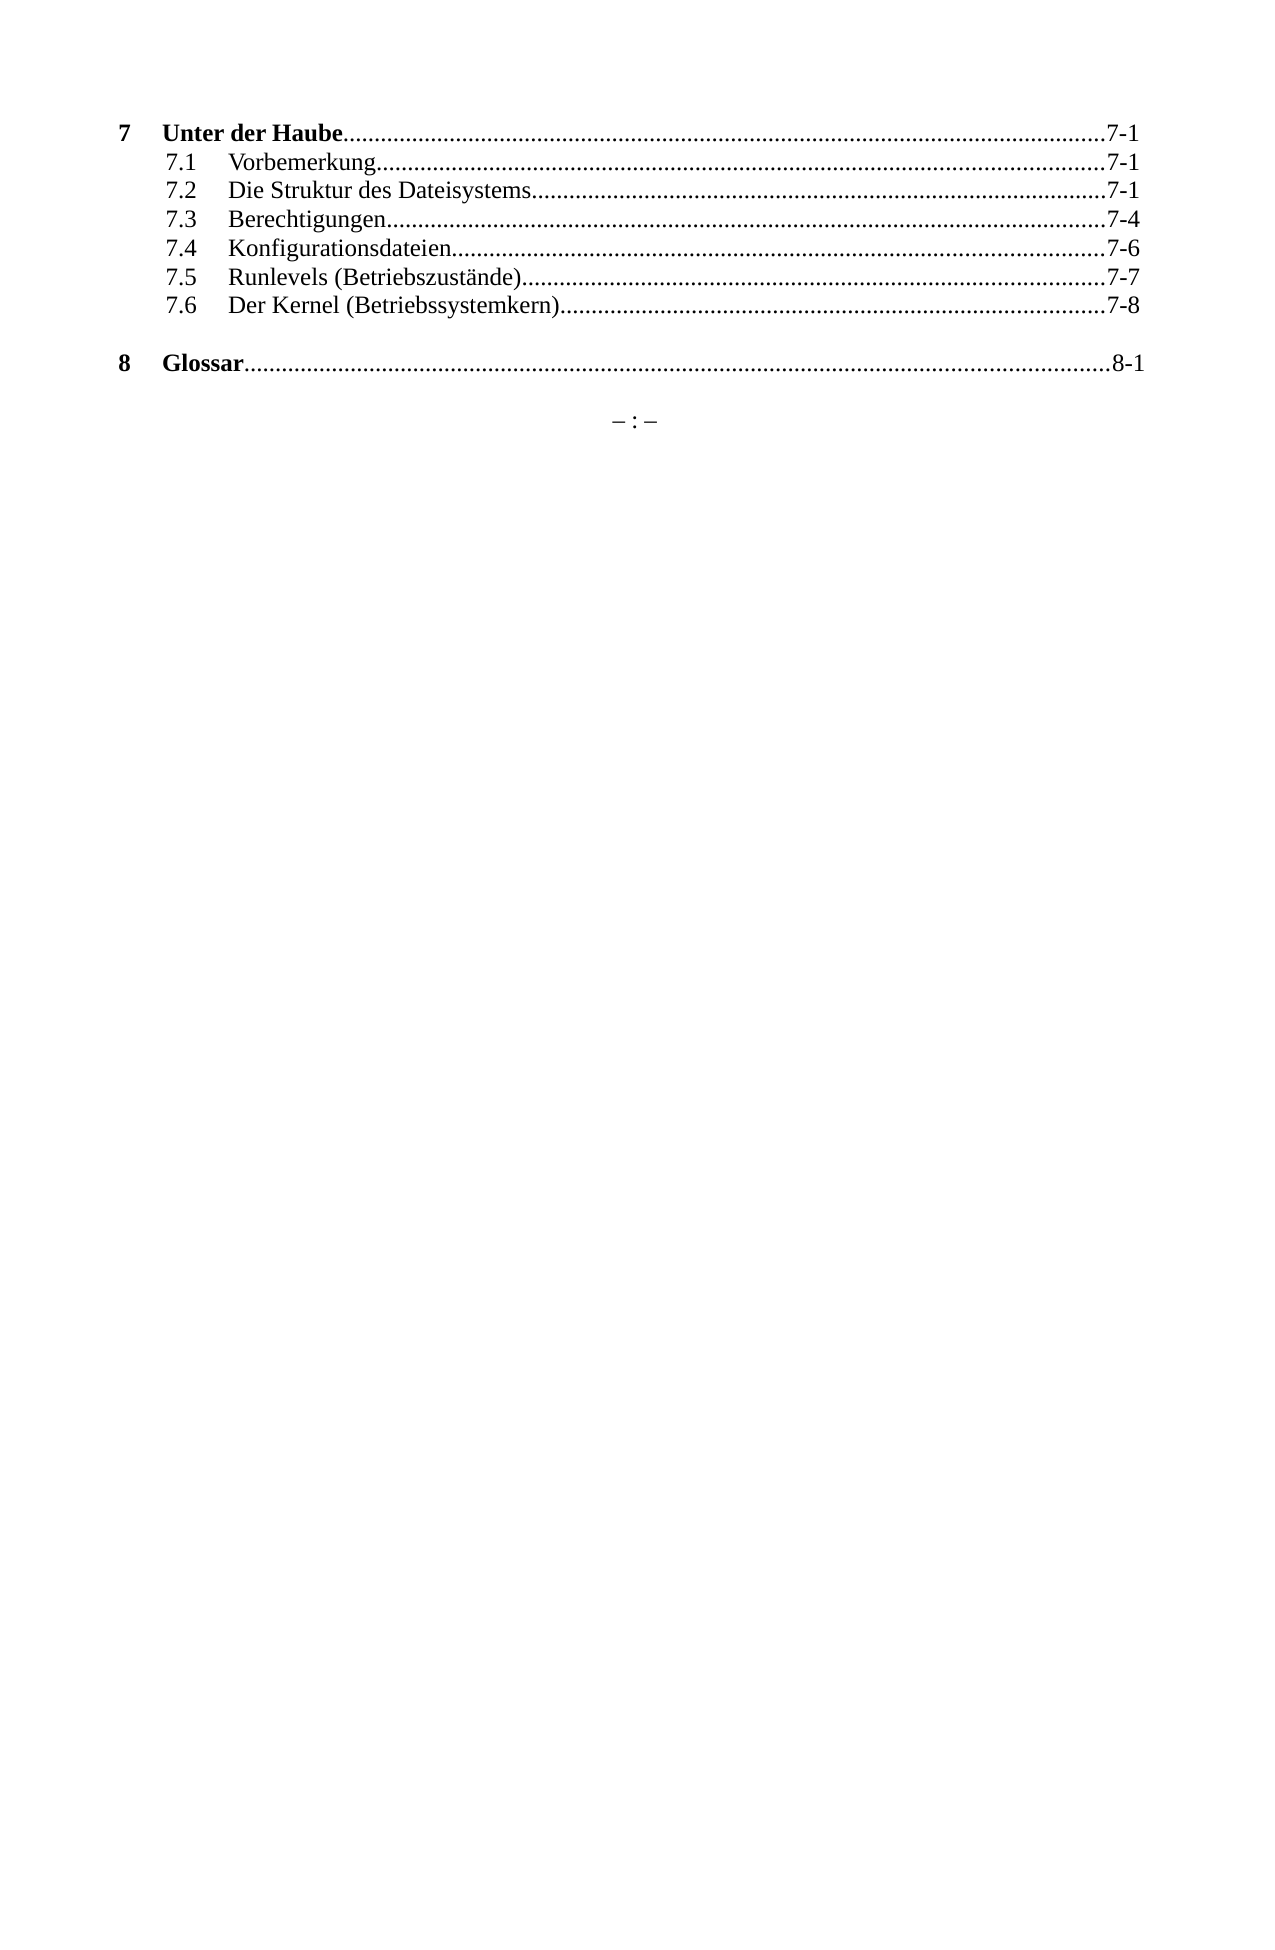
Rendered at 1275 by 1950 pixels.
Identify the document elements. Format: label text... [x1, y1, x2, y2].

text 8 Glossar 8-1 [1145, 348, 1157, 377]
text 7.1 Vorbemerkung 7-1 [1140, 147, 1157, 176]
text 7 Unter der Haube 7-1 [1139, 118, 1157, 147]
text – : – [118, 406, 1157, 434]
text 7.3 Berechtigungen 7-4 [1140, 204, 1157, 233]
